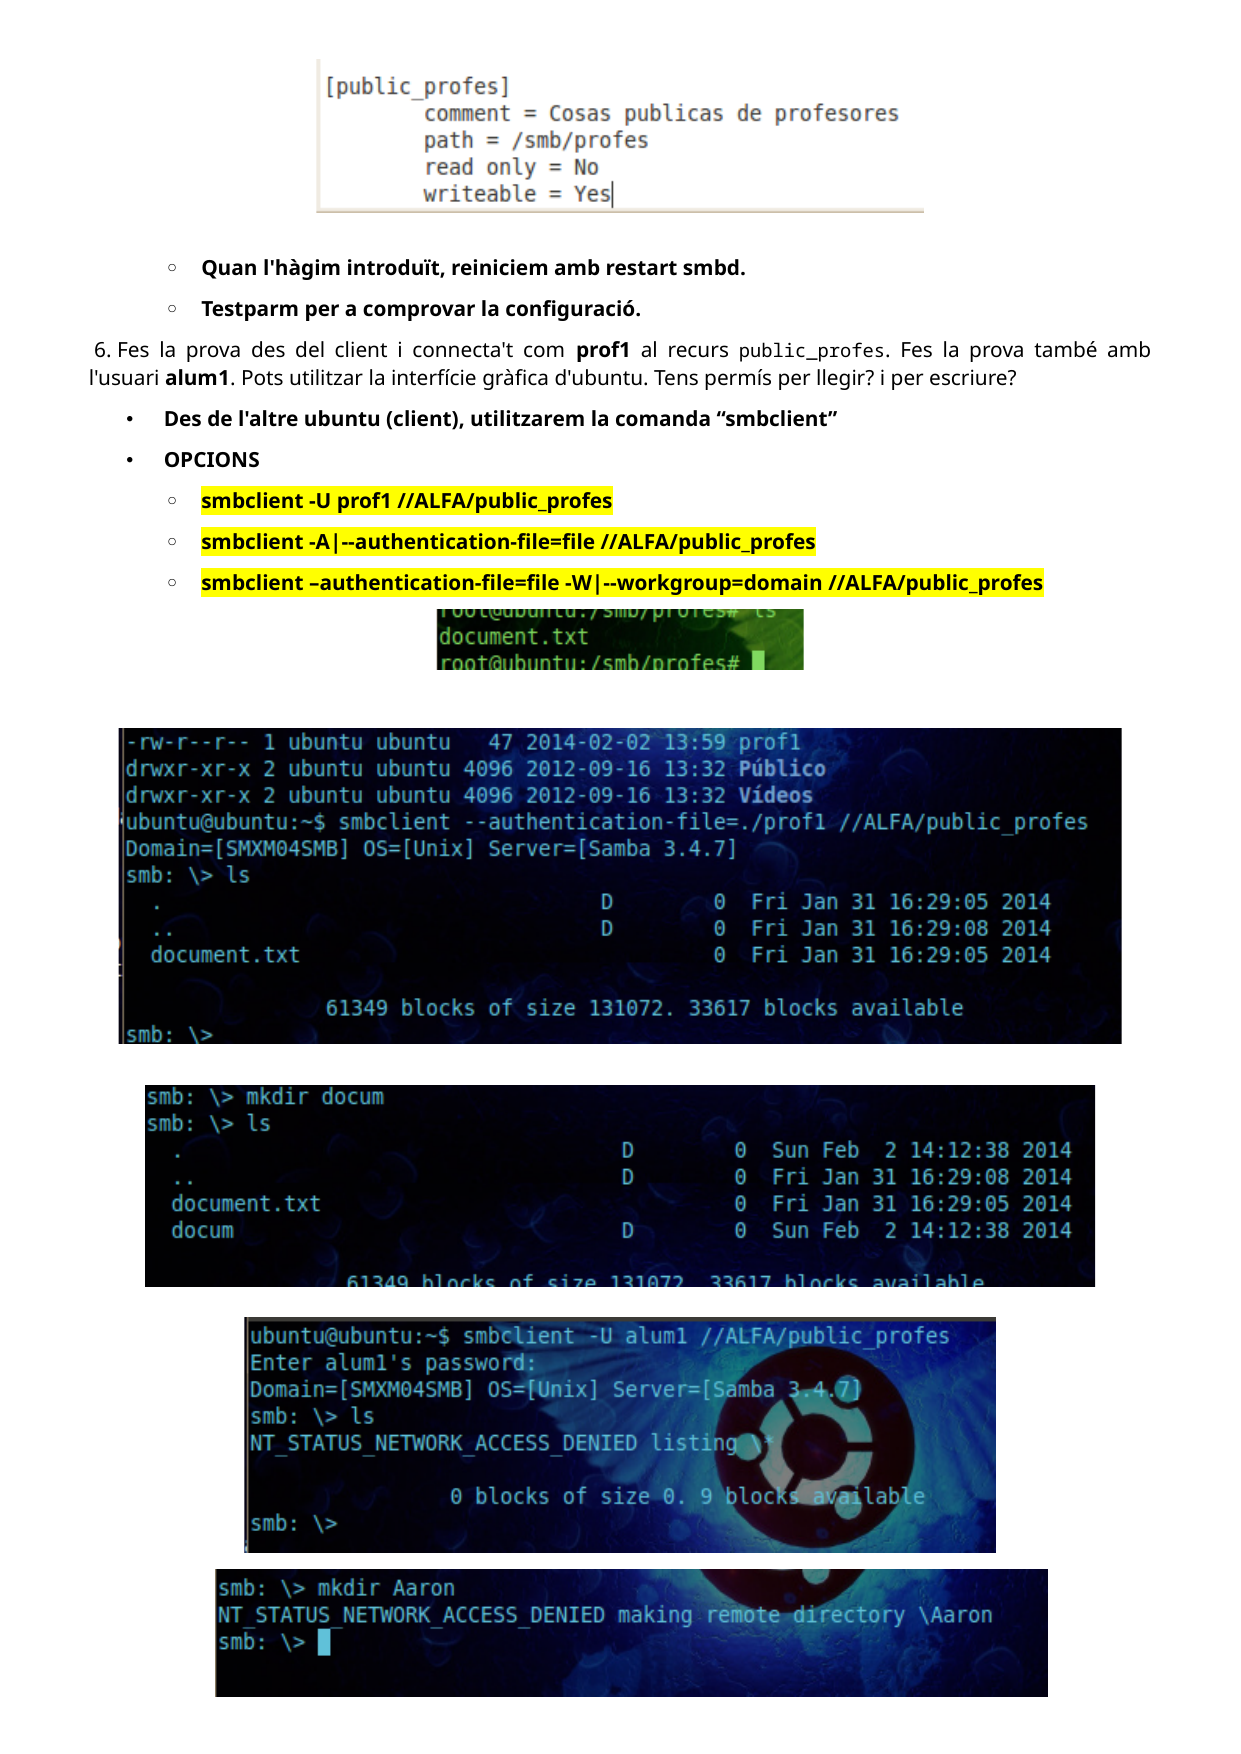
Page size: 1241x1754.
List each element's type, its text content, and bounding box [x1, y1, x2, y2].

list smbclient -U prof1 //ALFA/public_profes [163, 486, 1152, 515]
picture [316, 59, 924, 213]
list Testparm per a comprovar la configuració. [163, 294, 1152, 322]
list Des de l'altre ubuntu (client), utilitzarem la comanda “smbclient” [126, 404, 1152, 433]
picture [145, 1085, 1096, 1287]
list OPCIONS [126, 445, 1152, 474]
list smbclient -A|--authentication-file=file //ALFA/public_profes [163, 527, 1152, 556]
picture [244, 1317, 996, 1553]
list Quan l'hàgim introduït, reiniciem amb restart smbd. [163, 253, 1152, 282]
list Fes la prova des del client i connecta't com prof1 al recurs public_profes. Fes la prova també amb l'usuari alum1. Pots utilitzar la interfície gràfica d'ubuntu. Tens permís per llegir? i per escriure? [88, 335, 1152, 392]
picture [436, 609, 804, 670]
picture [118, 728, 1122, 1044]
picture [215, 1569, 1048, 1697]
list smbclient –authentication-file=file -W|--workgroup=domain //ALFA/public_profes [163, 568, 1152, 597]
